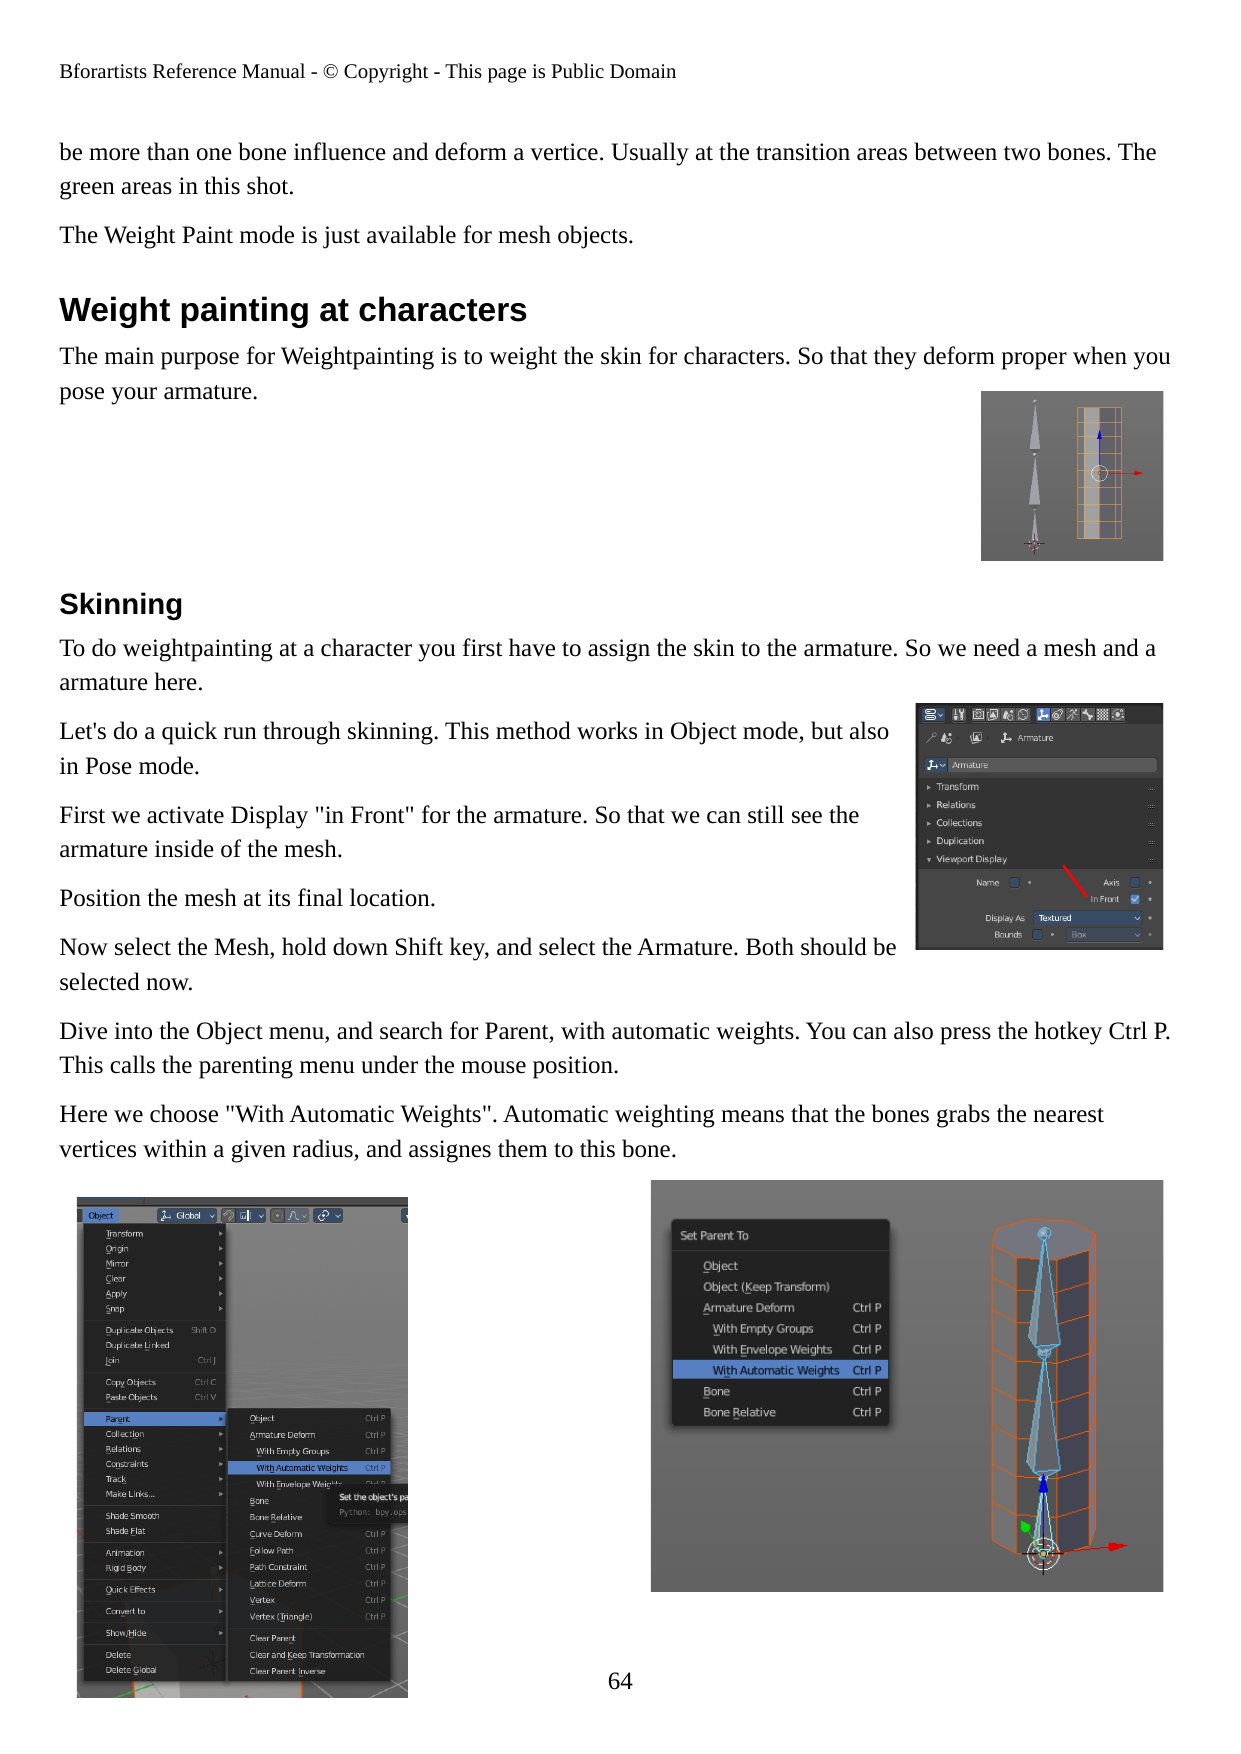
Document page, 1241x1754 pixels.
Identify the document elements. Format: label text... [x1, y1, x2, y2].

picture [915, 703, 1164, 950]
text Here we choose "With Automatic Weights". Automatic weighting means that the bones grabs the nearest vertices within a given radius, and assignes them to this bone. [59, 1099, 1181, 1163]
picture [76, 1197, 408, 1698]
subtitle Skinning [59, 587, 1181, 620]
text The main purpose for Weightpainting is to weight the skin for characters. So that they deform proper when you pose your armature. [59, 341, 1181, 404]
text To do weightpainting at a character you first have to assign the skin to the armature. So we need a mesh and a armature here. [59, 633, 1181, 696]
text be more than one bone influence and deform a vertice. Usually at the transition areas between two bones. The green areas in this shot. [59, 137, 1181, 200]
text Let's do a quick run through skinning. This method works in Object mode, but also in Pose mode. [59, 716, 915, 779]
text Now select the Mesh, hold down Shift key, and select the Armature. Both should be selected now. [59, 932, 1181, 996]
text Position the mesh at its final location. [59, 883, 915, 912]
picture [650, 1180, 1164, 1592]
text First we activate Display "in Front" for the armature. So that we can still see the armature inside of the mesh. [59, 800, 915, 863]
subtitle Weight painting at characters [59, 290, 1181, 329]
text Dive into the Object menu, and search for Parent, with automatic weights. You can also press the hotkey Ctrl P. This calls the parenting menu under the mouse position. [59, 1016, 1181, 1079]
text The Weight Paint mode is just available for mesh objects. [59, 220, 1181, 249]
picture [981, 391, 1164, 561]
